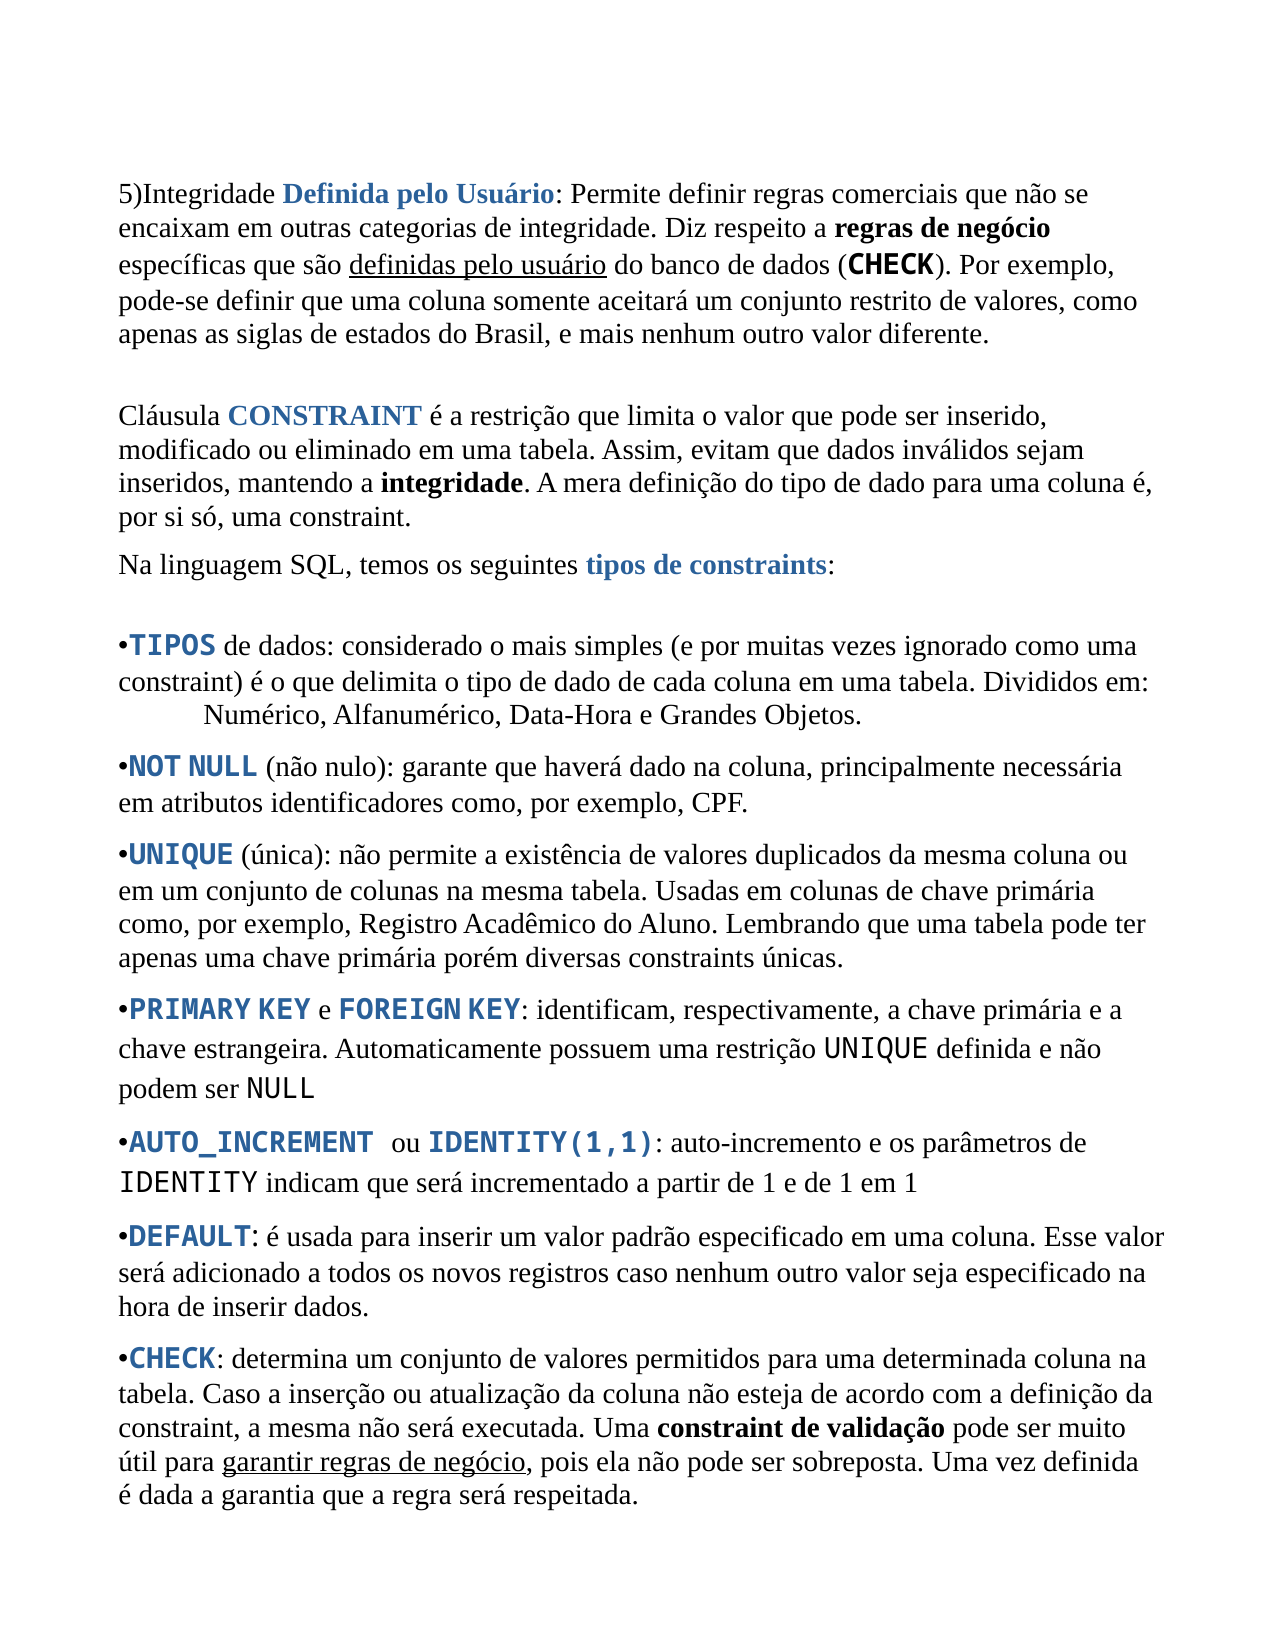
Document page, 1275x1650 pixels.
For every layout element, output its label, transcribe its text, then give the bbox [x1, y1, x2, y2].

list CHECK: determina um conjunto de valores permitidos para uma determinada coluna na tabela. Caso a inserção ou atualização da coluna não esteja de acordo com a definição da constraint, a mesma não será executada. Uma constraint de validação pode ser muito útil para garantir regras de negócio, pois ela não pode ser sobreposta. Uma vez definida é dada a garantia que a regra será respeitada. [118, 1337, 1157, 1511]
list DEFAULT: é usada para inserir um valor padrão especificado em uma coluna. Esse valor será adicionado a todos os novos registros caso nenhum outro valor seja especificado na hora de inserir dados. [118, 1216, 1181, 1322]
list AUTO_INCREMENT ou IDENTITY(1,1): auto-incremento e os parâmetros de IDENTITY indicam que será incrementado a partir de 1 e de 1 em 1 [118, 1122, 1157, 1201]
list NOT NULL (não nulo): garante que haverá dado na coluna, principalmente necessária em atributos identificadores como, por exemplo, CPF. [118, 745, 1157, 818]
list PRIMARY KEY e FOREIGN KEY: identificam, respectivamente, a chave primária e a chave estrangeira. Automaticamente possuem uma restrição UNIQUE definida e não podem ser NULL [118, 988, 1157, 1107]
list TIPOS de dados: considerado o mais simples (e por muitas vezes ignorado como uma constraint) é o que delimita o tipo de dado de cada coluna em uma tabela. Divididos em: Numérico, Alfanumérico, Data-Hora e Grandes Objetos. [118, 624, 1157, 731]
text Na linguagem SQL, temos os seguintes tipos de constraints: [118, 547, 1157, 609]
list Integridade Definida pelo Usuário: Permite definir regras comerciais que não se encaixam em outras categorias de integridade. Diz respeito a regras de negócio específicas que são definidas pelo usuário do banco de dados (CHECK). Por exemplo, pode-se definir que uma coluna somente aceitará um conjunto restrito de valores, como apenas as siglas de estados do Brasil, e mais nenhum outro valor diferente. [118, 176, 1157, 350]
text Cláusula CONSTRAINT é a restrição que limita o valor que pode ser inserido, modificado ou eliminado em uma tabela. Assim, evitam que dados inválidos sejam inseridos, mantendo a integridade. A mera definição do tipo de dado para uma coluna é, por si só, uma constraint. [118, 398, 1157, 532]
list UNIQUE (única): não permite a existência de valores duplicados da mesma coluna ou em um conjunto de colunas na mesma tabela. Usadas em colunas de chave primária como, por exemplo, Registro Acadêmico do Aluno. Lembrando que uma tabela pode ter apenas uma chave primária porém diversas constraints únicas. [118, 833, 1157, 973]
